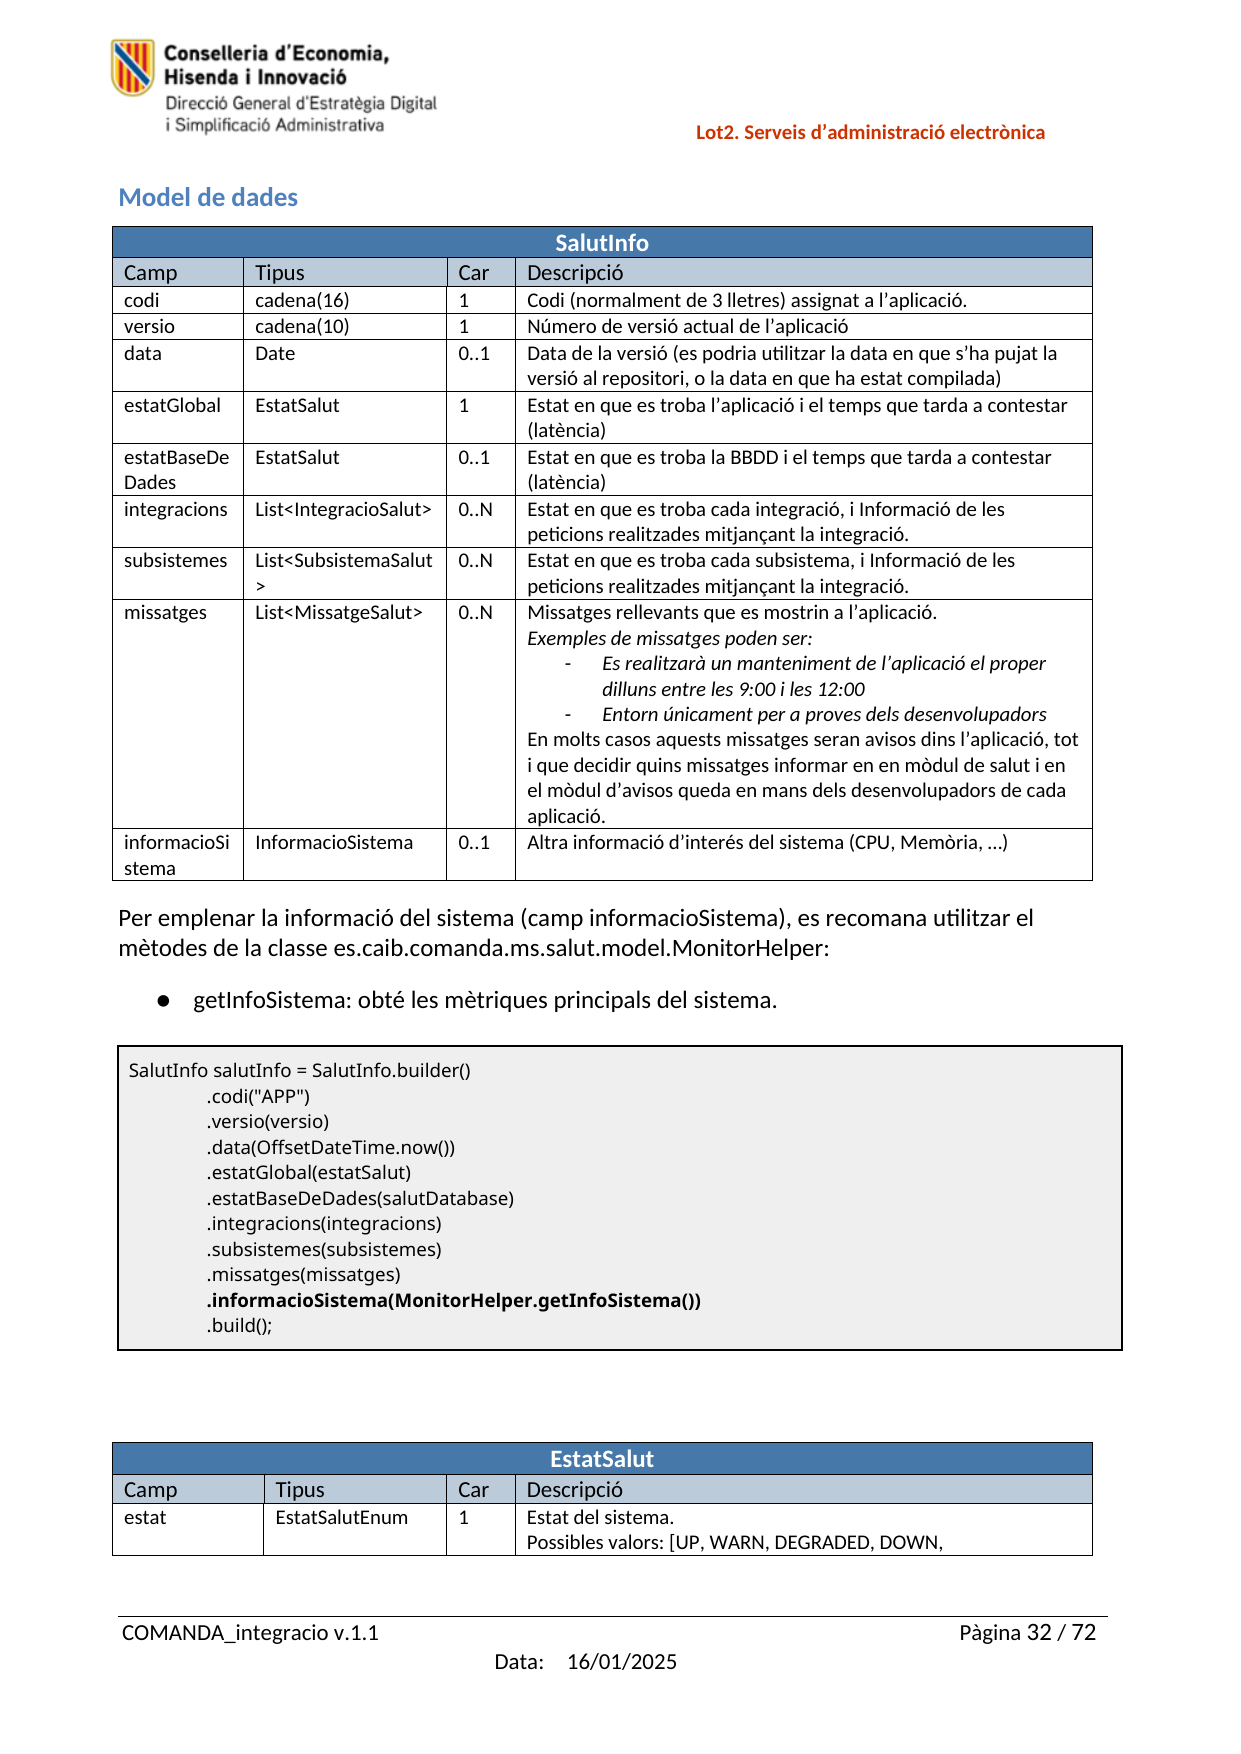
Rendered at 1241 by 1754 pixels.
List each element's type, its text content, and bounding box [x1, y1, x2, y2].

table_cell Data de la versió (es podria utilitzar la data en que s’ha pujat la versió al repositori, o la data en que ha estat compilada) [516, 340, 1092, 391]
table_cell Estat en que es troba la BBDD i el temps que tarda a contestar (latència) [516, 444, 1092, 495]
picture [100, 26, 467, 156]
table_cell estatBaseDeDades [113, 444, 243, 495]
table_cell List<IntegracioSalut> [244, 496, 446, 547]
text Per emplenar la informació del sistema (camp informacioSistema), es recomana utilitzar el mètodes de la classe es.caib.comanda.ms.salut.model.MonitorHelper: [118, 902, 1122, 963]
table_cell InformacioSistema [244, 829, 446, 880]
table_cell estat [113, 1504, 263, 1555]
subtitle Model de dades [118, 180, 1122, 213]
table_cell List<MissatgeSalut> [244, 600, 446, 828]
table_cell 0..1 [447, 340, 515, 391]
table_cell estatGlobal [113, 392, 243, 443]
table_cell Date [244, 340, 446, 391]
table_cell 1 [447, 1504, 515, 1555]
table_cell integracions [113, 496, 243, 547]
table_cell Estat del sistema. Possibles valors: [UP, WARN, DEGRADED, DOWN, [516, 1504, 1092, 1555]
table_cell 0..1 [447, 444, 515, 495]
table_cell 0..N [447, 600, 515, 828]
table_cell EstatSalut [244, 392, 446, 443]
table_cell EstatSalut [244, 444, 446, 495]
table_cell 0..N [447, 548, 515, 598]
table_cell Camp [113, 1475, 264, 1503]
list getInfoSistema: obté les mètriques principals del sistema. [156, 984, 1122, 1045]
table_cell subsistemes [113, 548, 243, 598]
table_cell Missatges rellevants que es mostrin a l’aplicació. Exemples de missatges poden ser: Es realitzarà un manteniment de l’aplicació el proper dilluns entre les 9:00 i les 12:00 Entorn únicament per a proves dels desenvolupadors En molts casos aquests missatges seran avisos dins l’aplicació, tot i que decidir quins missatges informar en en mòdul de salut i en el mòdul d’avisos queda en mans dels desenvolupadors de cada aplicació. [516, 600, 1092, 828]
table_cell codi [113, 287, 243, 313]
table_header SalutInfo [113, 227, 1092, 257]
table_header SalutInfo salutInfo = SalutInfo.builder() .codi("APP") .versio(versio) .data(OffsetDateTime.now()) .estatGlobal(estatSalut) .estatBaseDeDades(salutDatabase) .integracions(integracions) .subsistemes(subsistemes) .missatges(missatges) .informacioSistema(MonitorHelper.getInfoSistema()) .build(); [119, 1047, 1121, 1349]
table_cell Descripció [516, 258, 1092, 286]
table_cell Codi (normalment de 3 lletres) assignat a l’aplicació. [516, 287, 1092, 313]
table_cell cadena(10) [244, 314, 446, 339]
table_cell EstatSalutEnum [264, 1504, 446, 1555]
table_cell Car [448, 258, 515, 286]
table_header EstatSalut [113, 1443, 1092, 1474]
table_cell Estat en que es troba cada subsistema, i Informació de les peticions realitzades mitjançant la integració. [516, 548, 1092, 598]
table_cell 0..N [447, 496, 515, 547]
table_cell Tipus [265, 1475, 446, 1503]
table_cell cadena(16) [244, 287, 446, 313]
table_cell Número de versió actual de l’aplicació [516, 314, 1092, 339]
table_cell Tipus [244, 258, 447, 286]
table_cell data [113, 340, 243, 391]
table_cell Camp [113, 258, 243, 286]
table_cell informacioSistema [113, 829, 243, 880]
table_cell Estat en que es troba l’aplicació i el temps que tarda a contestar (latència) [516, 392, 1092, 443]
table_cell 1 [447, 287, 515, 313]
table_cell Descripció [516, 1475, 1092, 1503]
table_cell List<SubsistemaSalut> [244, 548, 446, 598]
table_cell versio [113, 314, 243, 339]
table_cell Altra informació d’interés del sistema (CPU, Memòria, …) [516, 829, 1092, 880]
table_cell 1 [447, 314, 515, 339]
table_cell 0..1 [447, 829, 515, 880]
table_cell missatges [113, 600, 243, 828]
table_cell 1 [447, 392, 515, 443]
table_cell Car [447, 1475, 515, 1503]
table_cell Estat en que es troba cada integració, i Informació de les peticions realitzades mitjançant la integració. [516, 496, 1092, 547]
